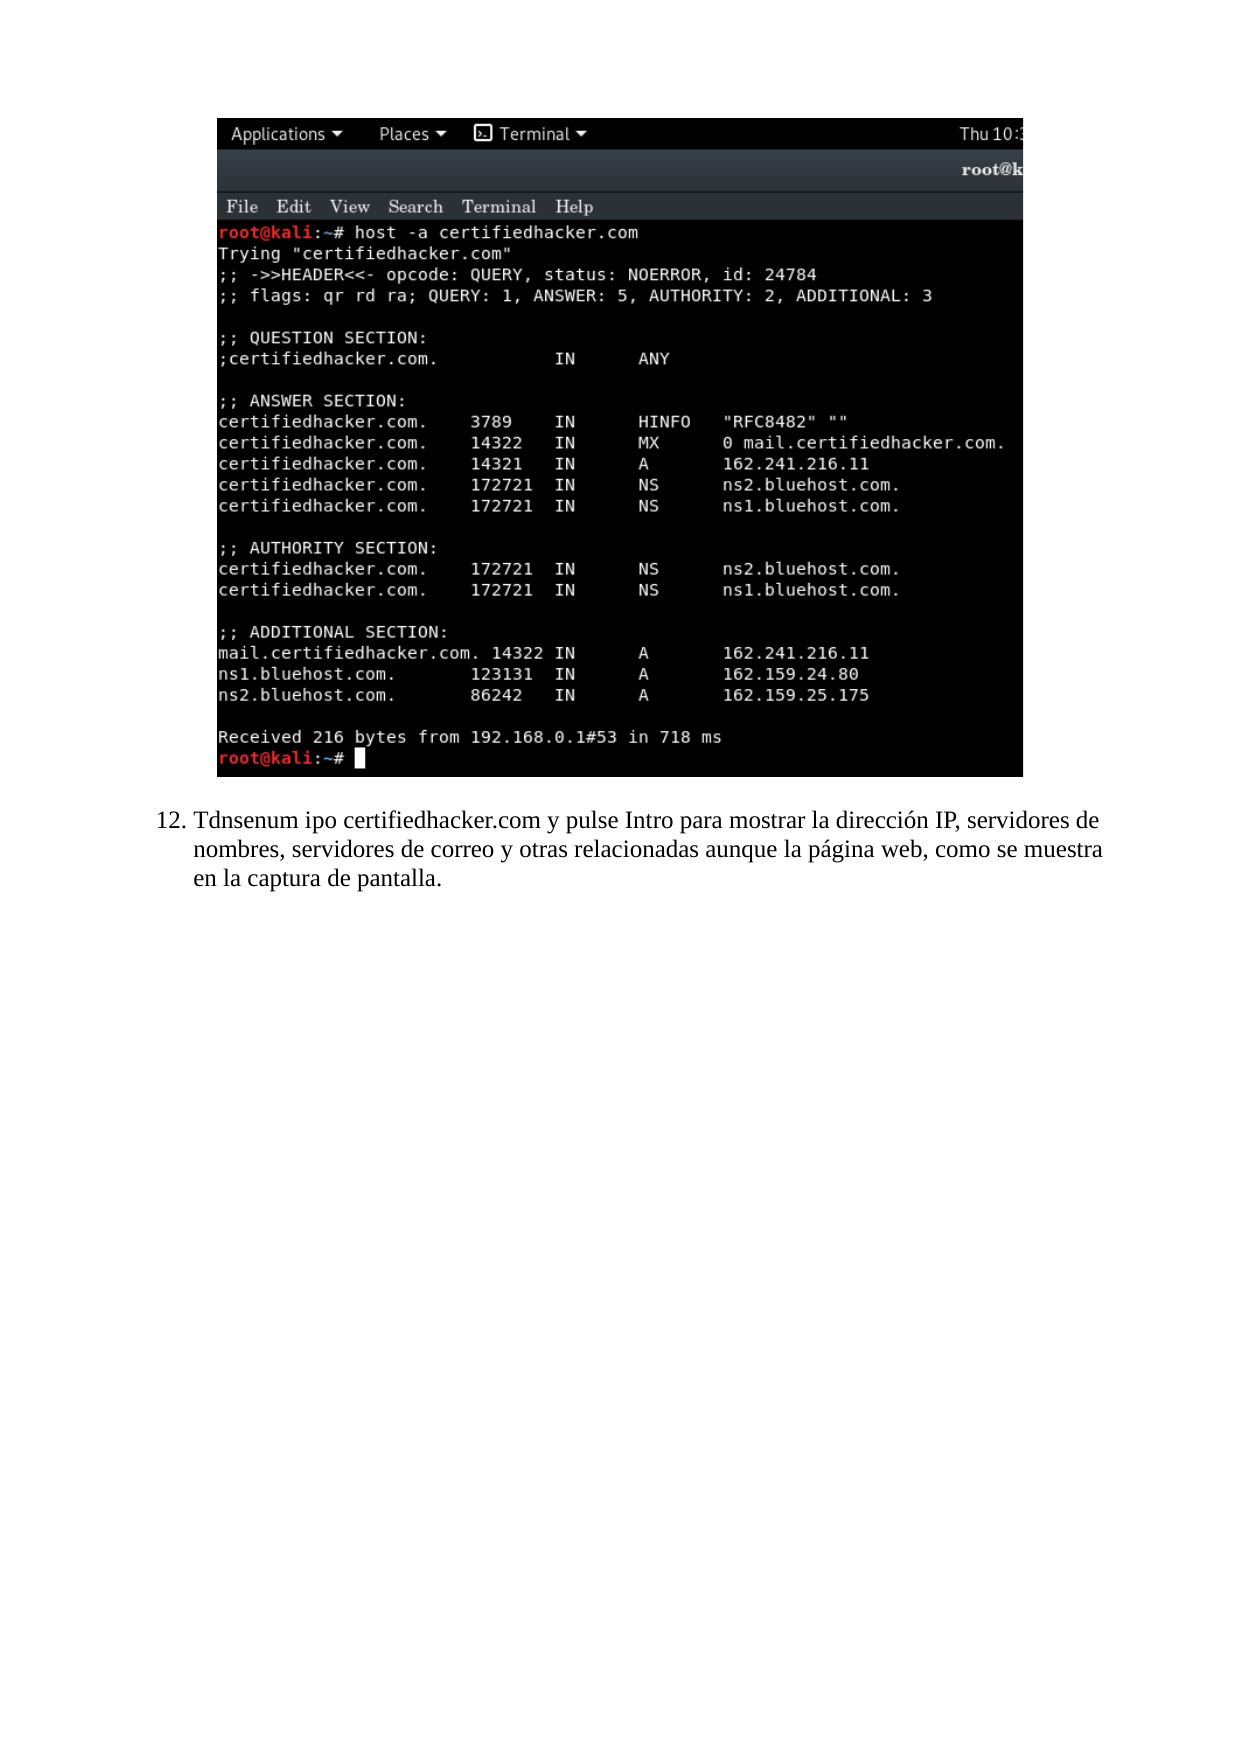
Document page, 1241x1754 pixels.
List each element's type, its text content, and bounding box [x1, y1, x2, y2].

list Tdnsenum ipo certifiedhacker.com y pulse Intro para mostrar la dirección IP, servidores de nombres, servidores de correo y otras relacionadas aunque la página web, como se muestra en la captura de pantalla. [156, 806, 1122, 892]
